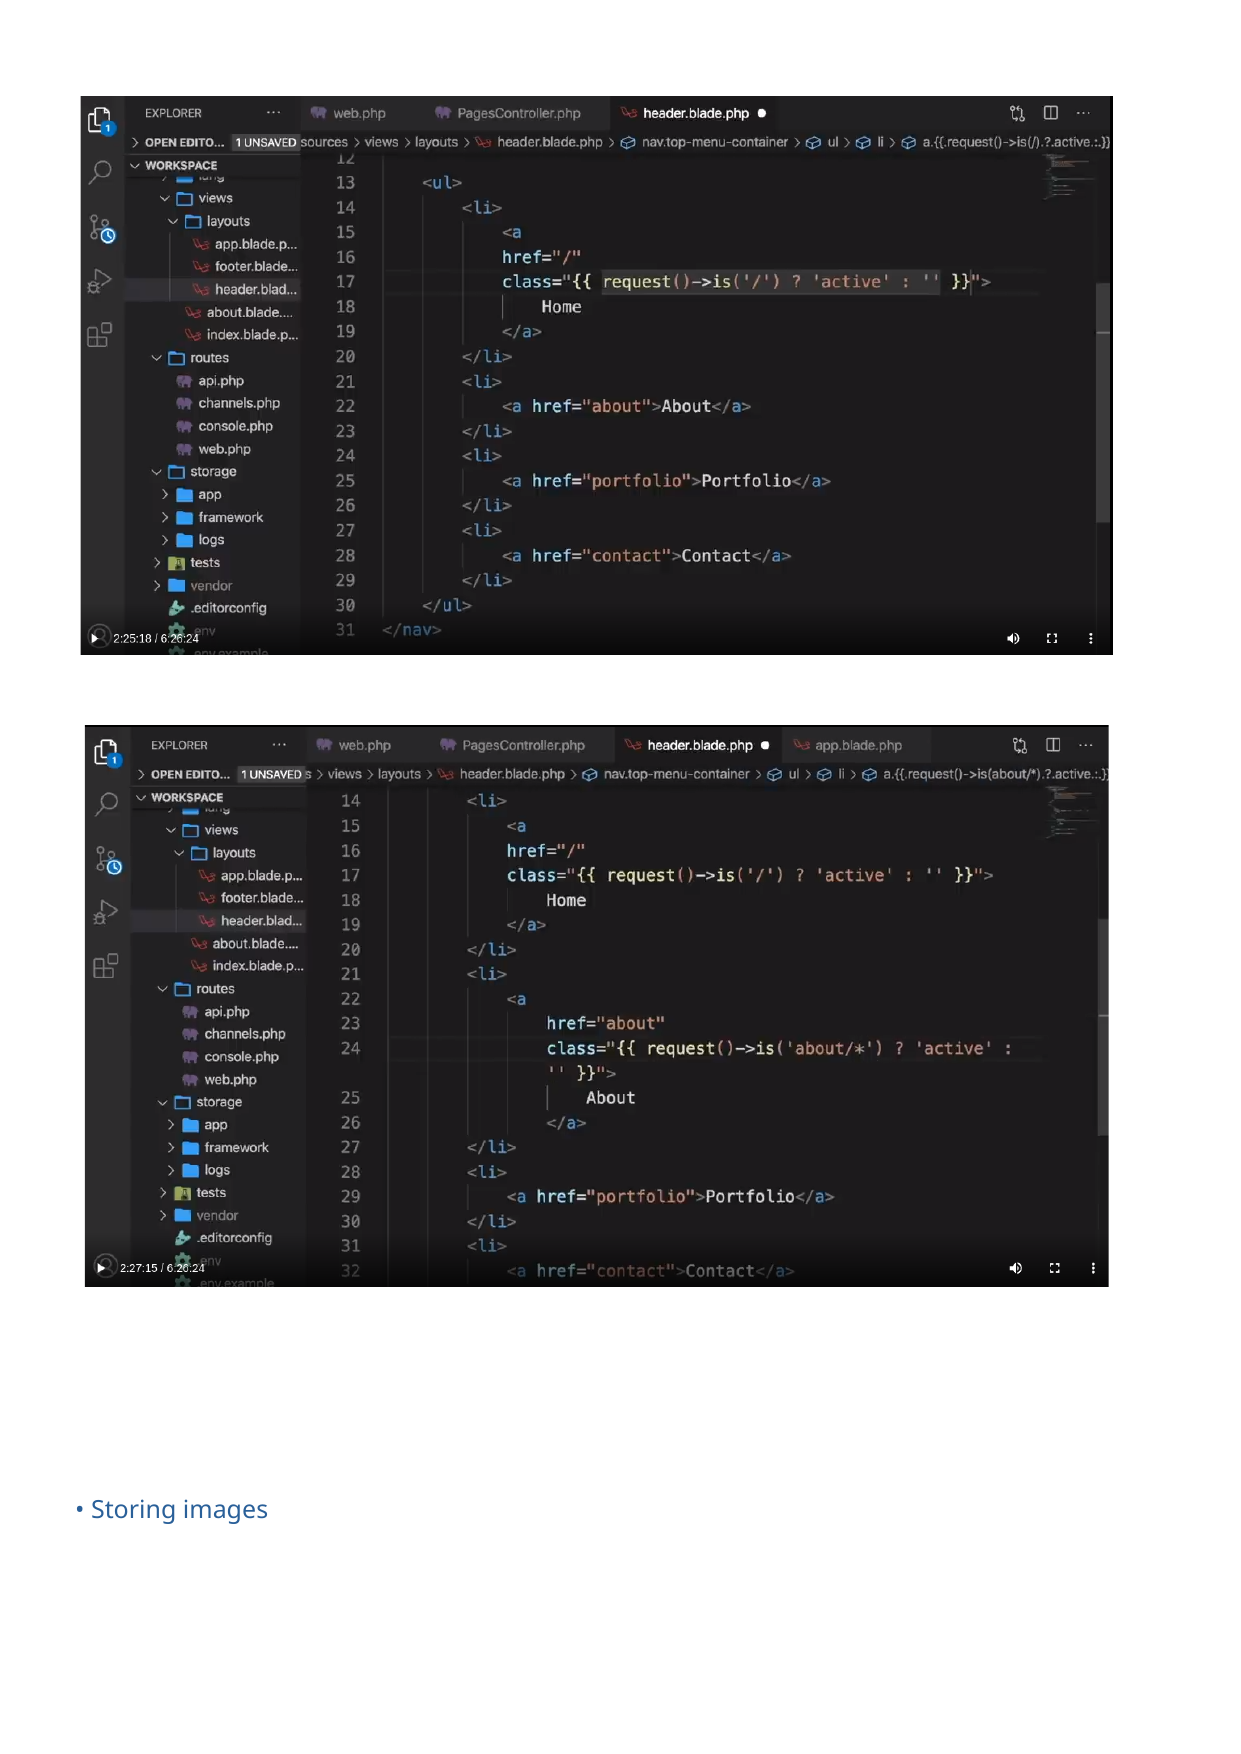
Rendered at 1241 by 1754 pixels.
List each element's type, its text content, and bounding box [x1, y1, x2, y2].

text • Storing images [75, 1491, 1165, 1526]
picture [84, 725, 1109, 1287]
picture [80, 96, 1113, 655]
